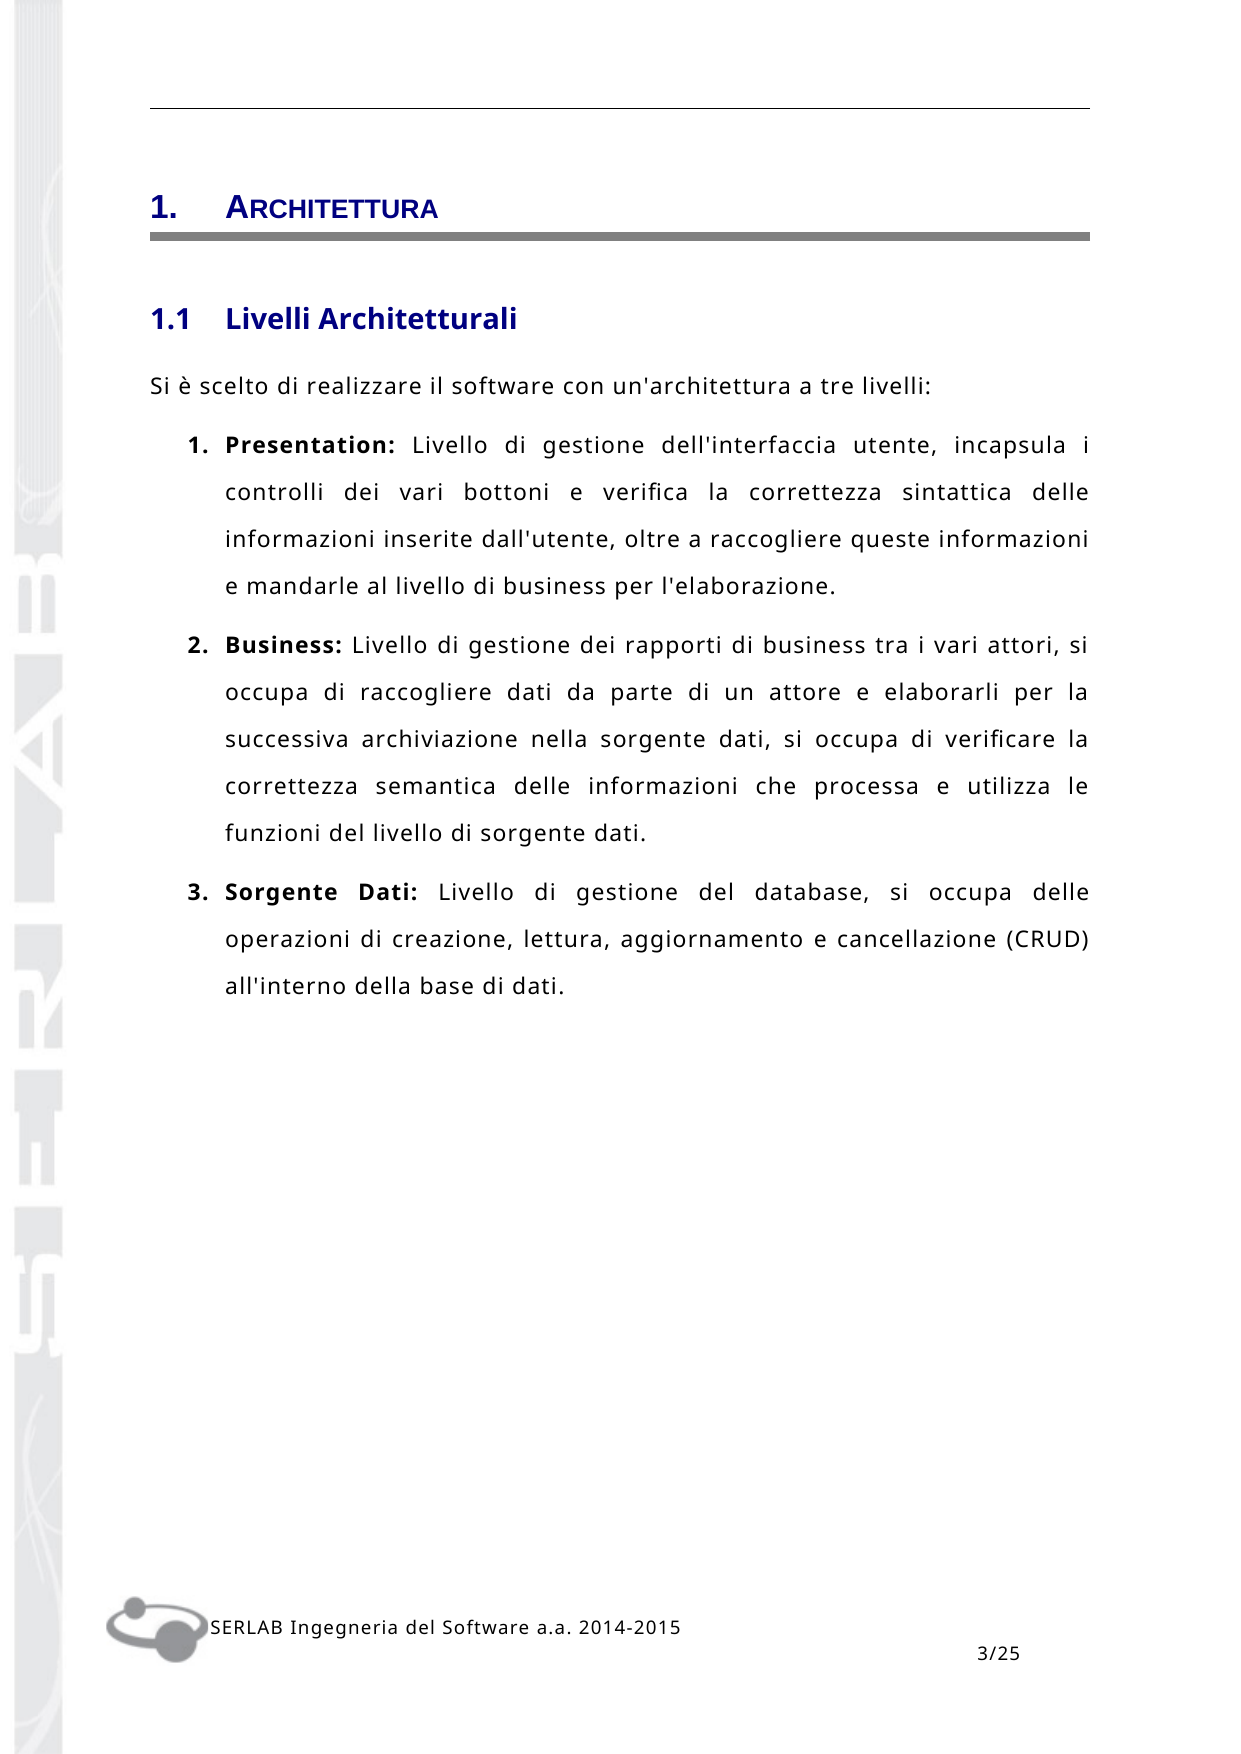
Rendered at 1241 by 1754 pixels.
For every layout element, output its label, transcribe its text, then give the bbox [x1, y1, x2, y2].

subtitle Architettura [150, 187, 1090, 232]
list Sorgente Dati: Livello di gestione del database, si occupa delle operazioni di creazione, lettura, aggiornamento e cancellazione (CRUD) all'interno della base di dati. [187, 876, 1090, 1001]
picture [94, 1595, 209, 1666]
list Business: Livello di gestione dei rapporti di business tra i vari attori, si occupa di raccogliere dati da parte di un attore e elaborarli per la successiva archiviazione nella sorgente dati, si occupa di verificare la correttezza semantica delle informazioni che processa e utilizza le funzioni del livello di sorgente dati. [187, 629, 1090, 848]
text Si è scelto di realizzare il software con un'architettura a tre livelli: [150, 370, 1090, 401]
subtitle Livelli Architetturali [150, 298, 1090, 338]
picture [0, 0, 71, 1754]
list Presentation: Livello di gestione dell'interfaccia utente, incapsula i controlli dei vari bottoni e verifica la correttezza sintattica delle informazioni inserite dall'utente, oltre a raccogliere queste informazioni e mandarle al livello di business per l'elaborazione. [187, 429, 1090, 601]
